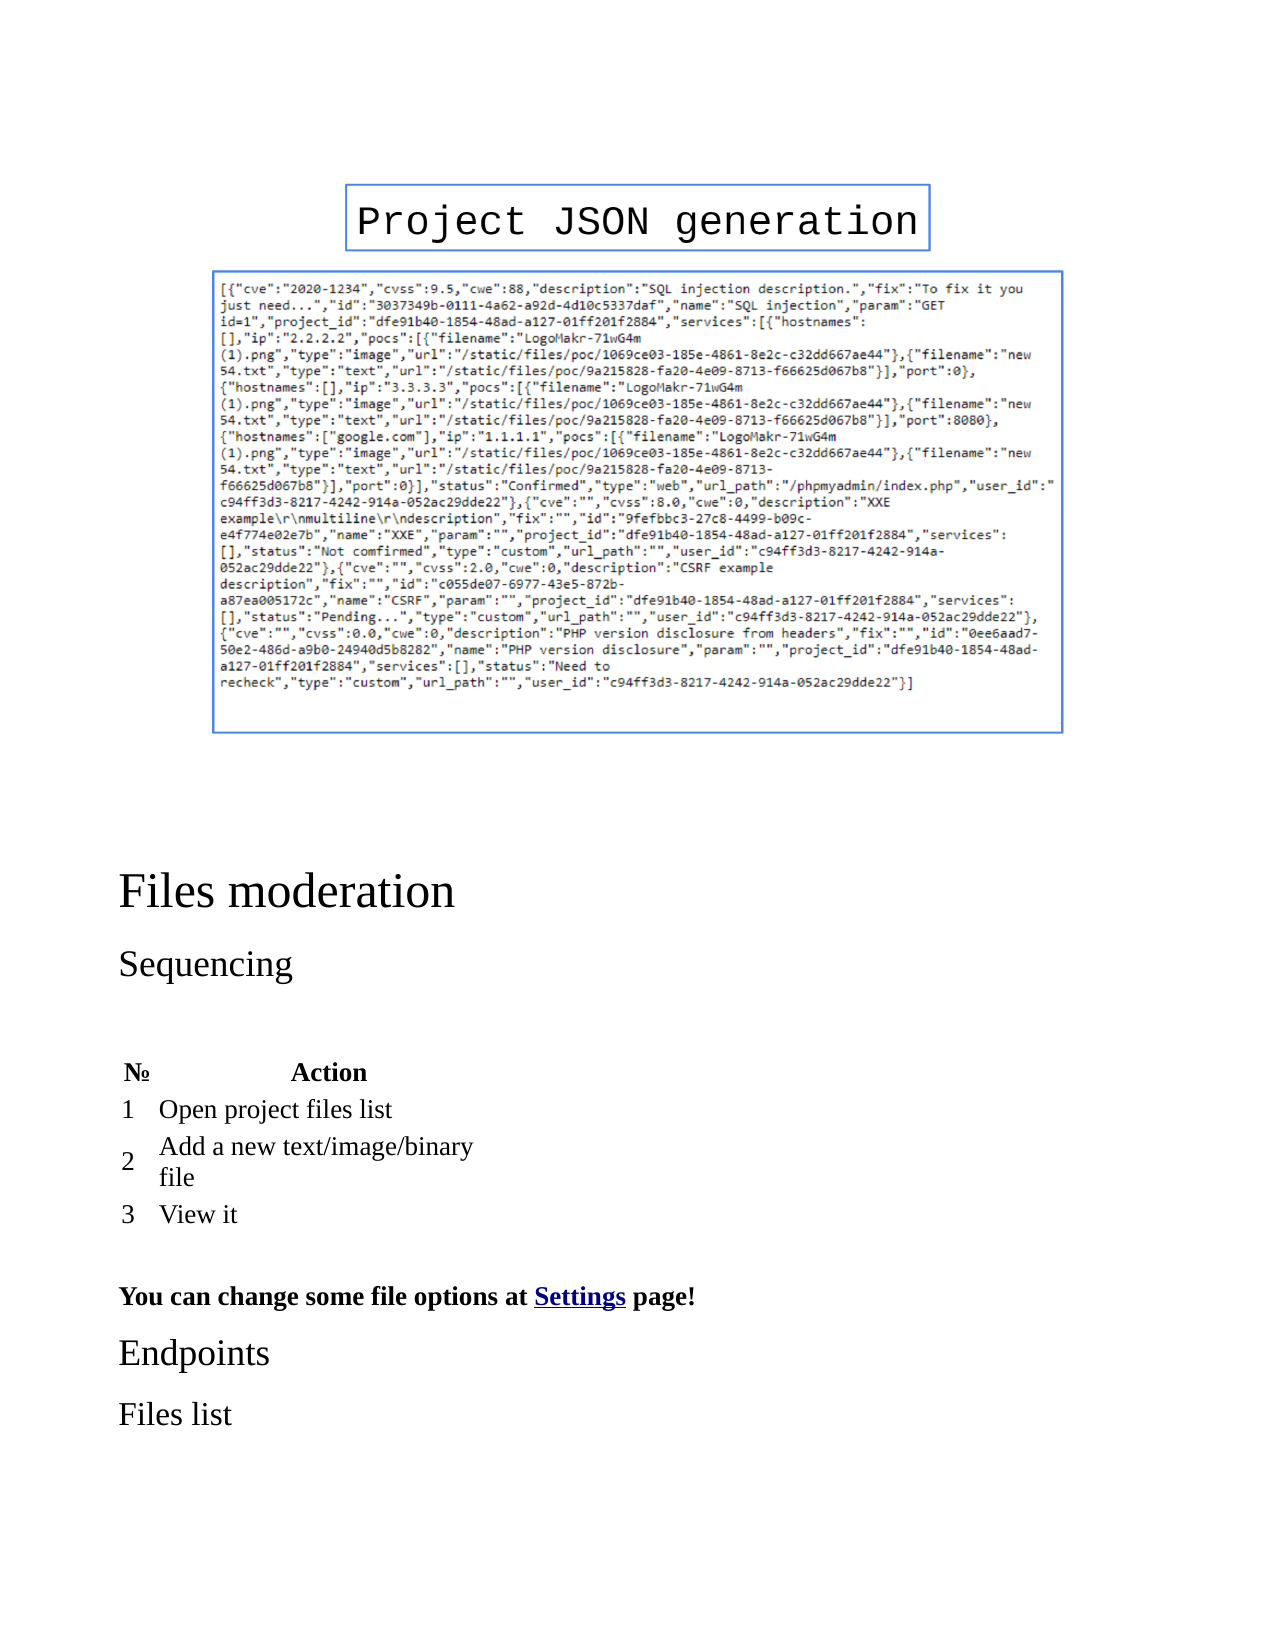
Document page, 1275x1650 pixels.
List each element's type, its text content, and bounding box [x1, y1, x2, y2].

text Sequencing [118, 941, 1157, 984]
table_cell View it [156, 1195, 502, 1232]
table_cell Open project files list [156, 1090, 502, 1127]
text Files moderation [118, 860, 1157, 918]
text You can change some file options at ️️Settings page! [118, 1232, 1157, 1311]
table_cell Add a new text/image/binary file [156, 1127, 502, 1195]
picture [118, 165, 1157, 746]
table_cell 1 [118, 1090, 156, 1127]
table_cell 3 [118, 1195, 156, 1232]
table_cell 2 [118, 1127, 156, 1195]
table_header № [118, 1053, 156, 1090]
text Endpoints [118, 1330, 1157, 1373]
text Files list [118, 1394, 1157, 1432]
table_header Action [156, 1053, 502, 1090]
